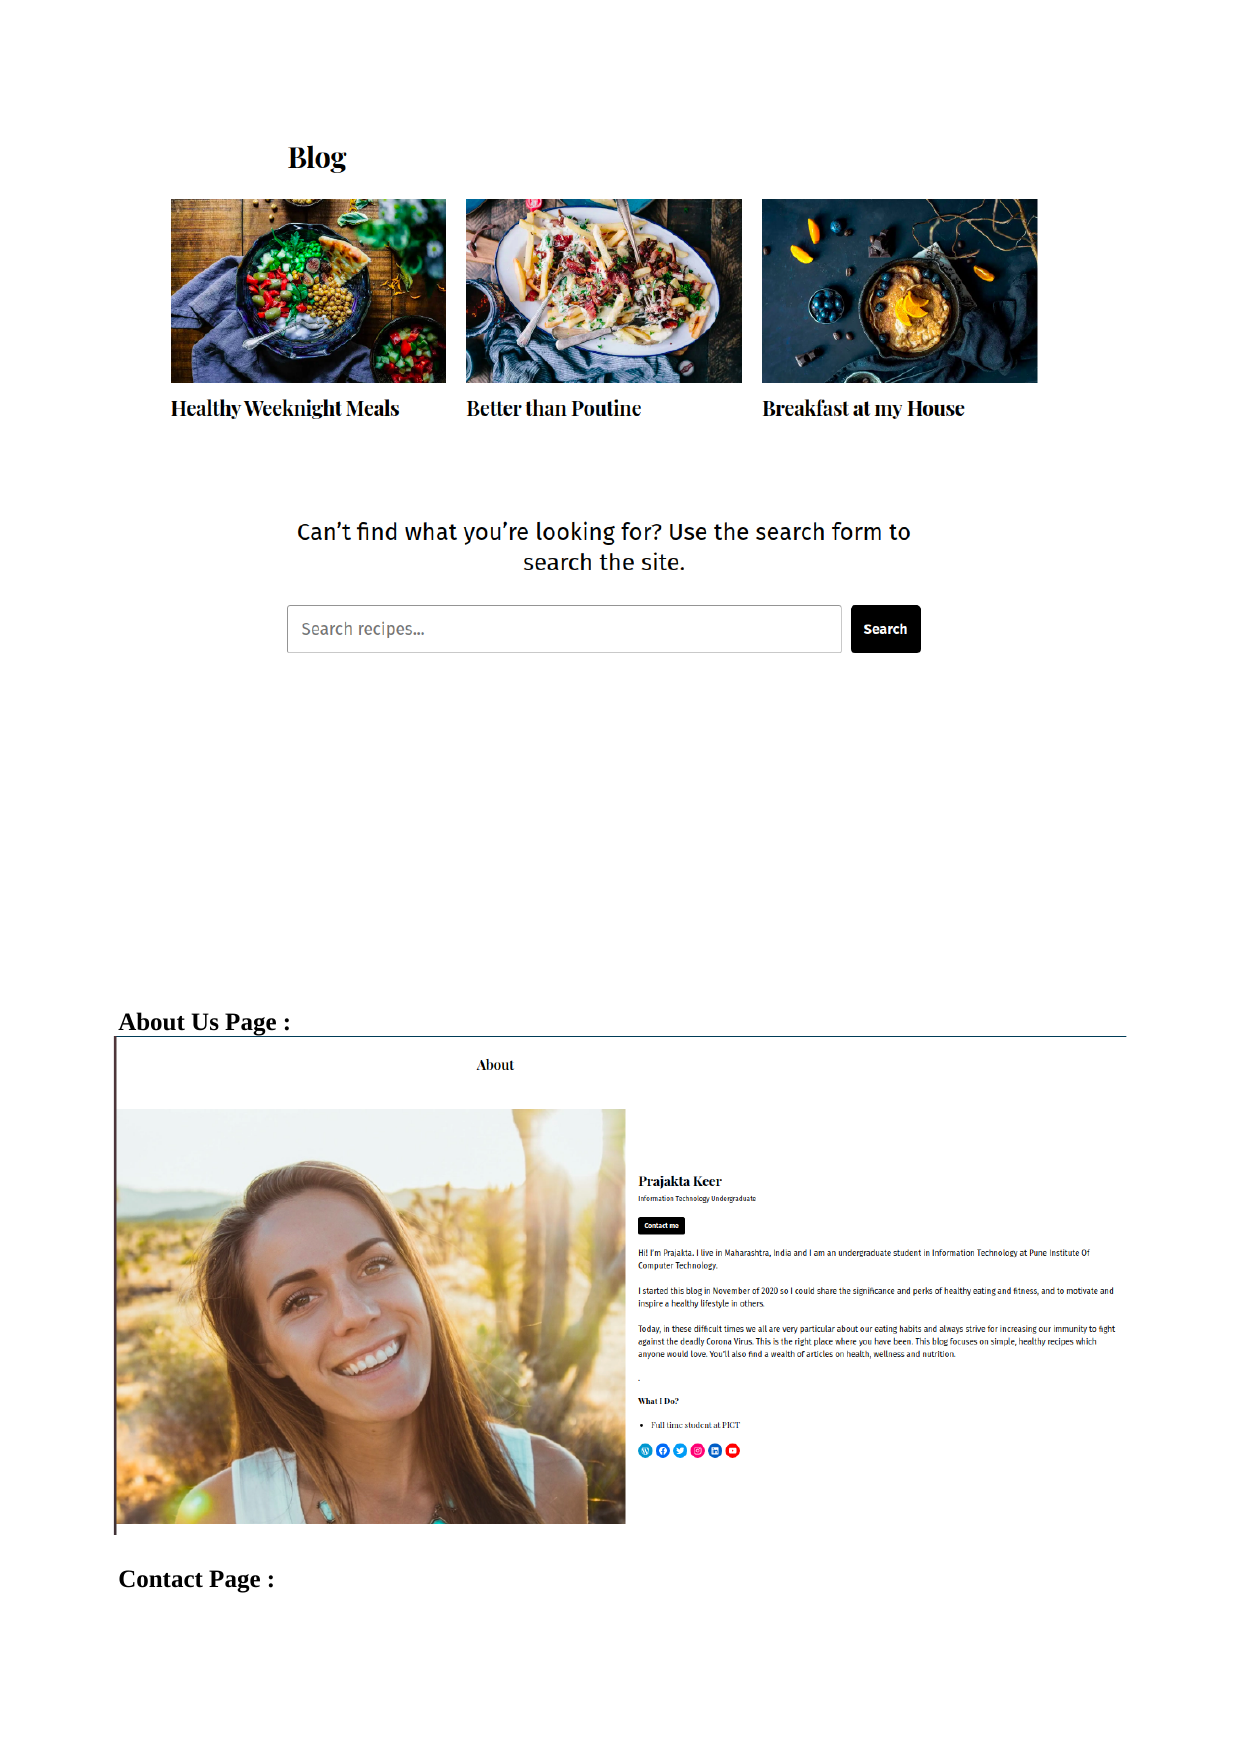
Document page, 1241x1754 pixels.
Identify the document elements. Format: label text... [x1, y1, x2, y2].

text Contact Page : [118, 1564, 1122, 1592]
picture [113, 1036, 1127, 1535]
picture [106, 142, 1119, 663]
text About Us Page : [118, 1007, 1122, 1036]
